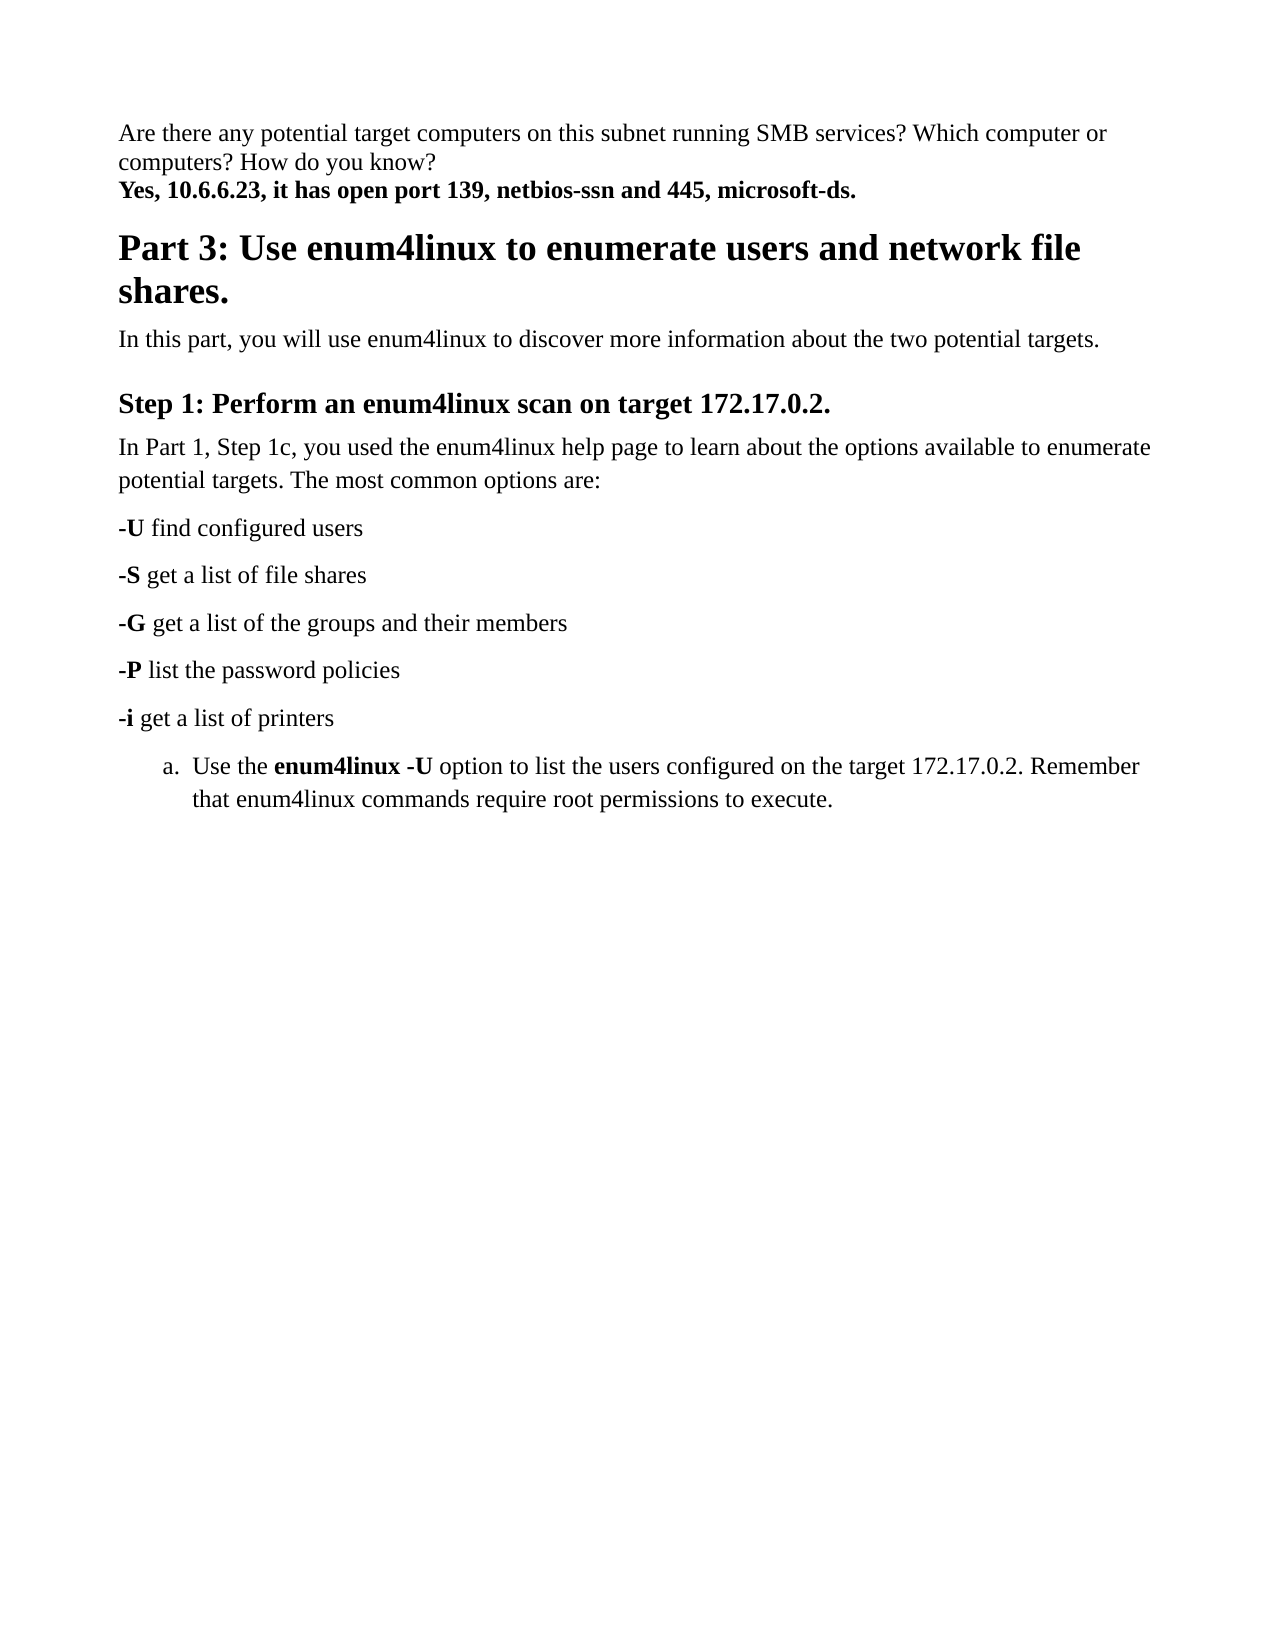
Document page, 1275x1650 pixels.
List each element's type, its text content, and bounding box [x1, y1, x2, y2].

text -U find configured users [118, 513, 1157, 542]
text -G get a list of the groups and their members [118, 608, 1157, 637]
text Yes, 10.6.6.23, it has open port 139, netbios-ssn and 445, microsoft-ds. [118, 176, 1157, 204]
text -i get a list of printers [118, 703, 1157, 732]
text In Part 1, Step 1c, you used the enum4linux help page to learn about the options available to enumerate potential targets. The most common options are: [118, 432, 1157, 494]
text In this part, you will use enum4linux to discover more information about the two potential targets. [118, 324, 1157, 353]
text -S get a list of file shares [118, 560, 1157, 589]
text Are there any potential target computers on this subnet running SMB services? Which computer or computers? How do you know? [118, 118, 1157, 176]
subtitle Part 3: Use enum4linux to enumerate users and network file shares. [118, 225, 1157, 311]
list Use the enum4linux -U option to list the users configured on the target 172.17.0.2. Remember that enum4linux commands require root permissions to execute. [162, 751, 1157, 813]
subtitle Step 1: Perform an enum4linux scan on target 172.17.0.2. [118, 386, 1157, 420]
text -P list the password policies [118, 656, 1157, 684]
